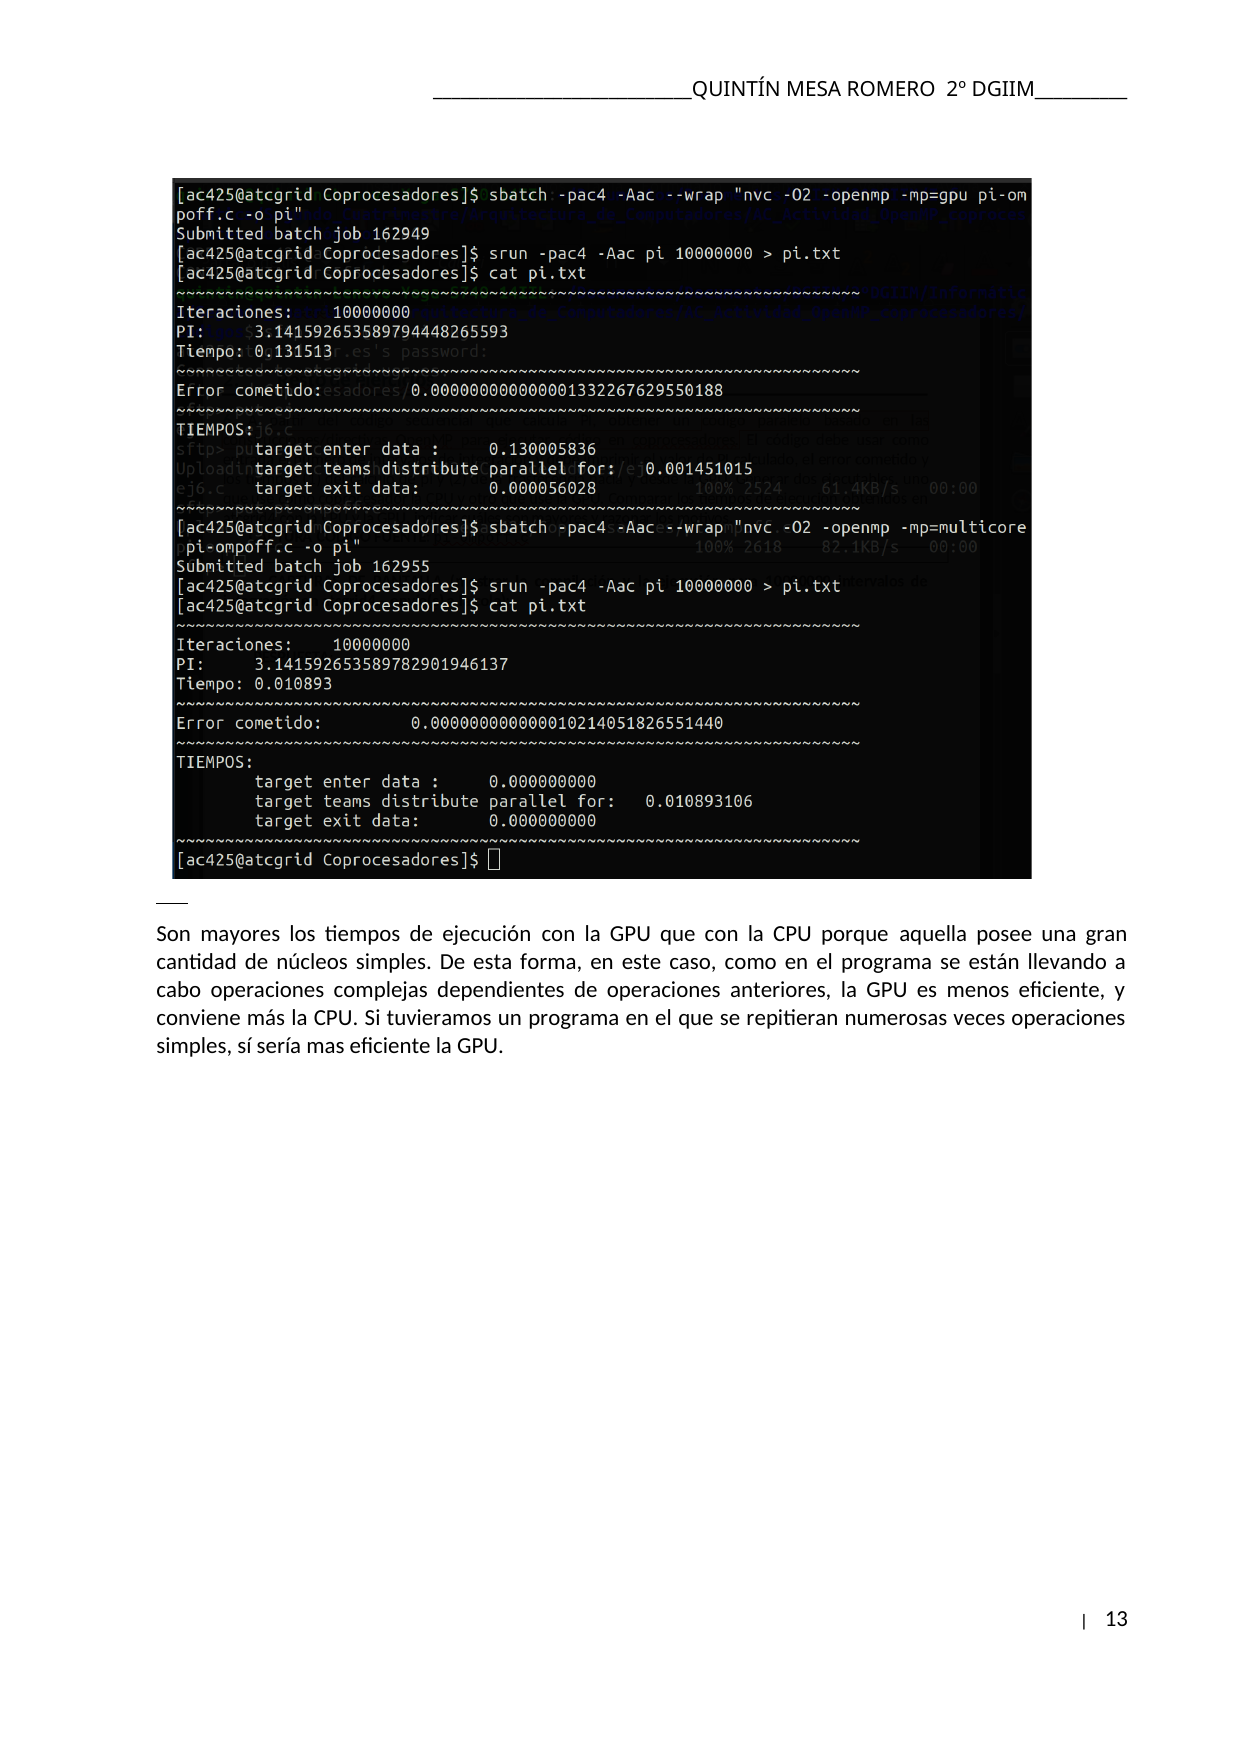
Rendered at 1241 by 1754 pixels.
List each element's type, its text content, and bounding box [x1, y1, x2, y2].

picture [172, 178, 1032, 879]
list Son mayores los tiempos de ejecución con la GPU que con la CPU porque aquella posee una gran cantidad de núcleos simples. De esta forma, en este caso, como en el programa se están llevando a cabo operaciones complejas dependientes de operaciones anteriores, la GPU es menos eficiente, y conviene más la CPU. Si tuvieramos un programa en el que se repitieran numerosas veces operaciones simples, sí sería mas eficiente la GPU. [156, 919, 1128, 1059]
